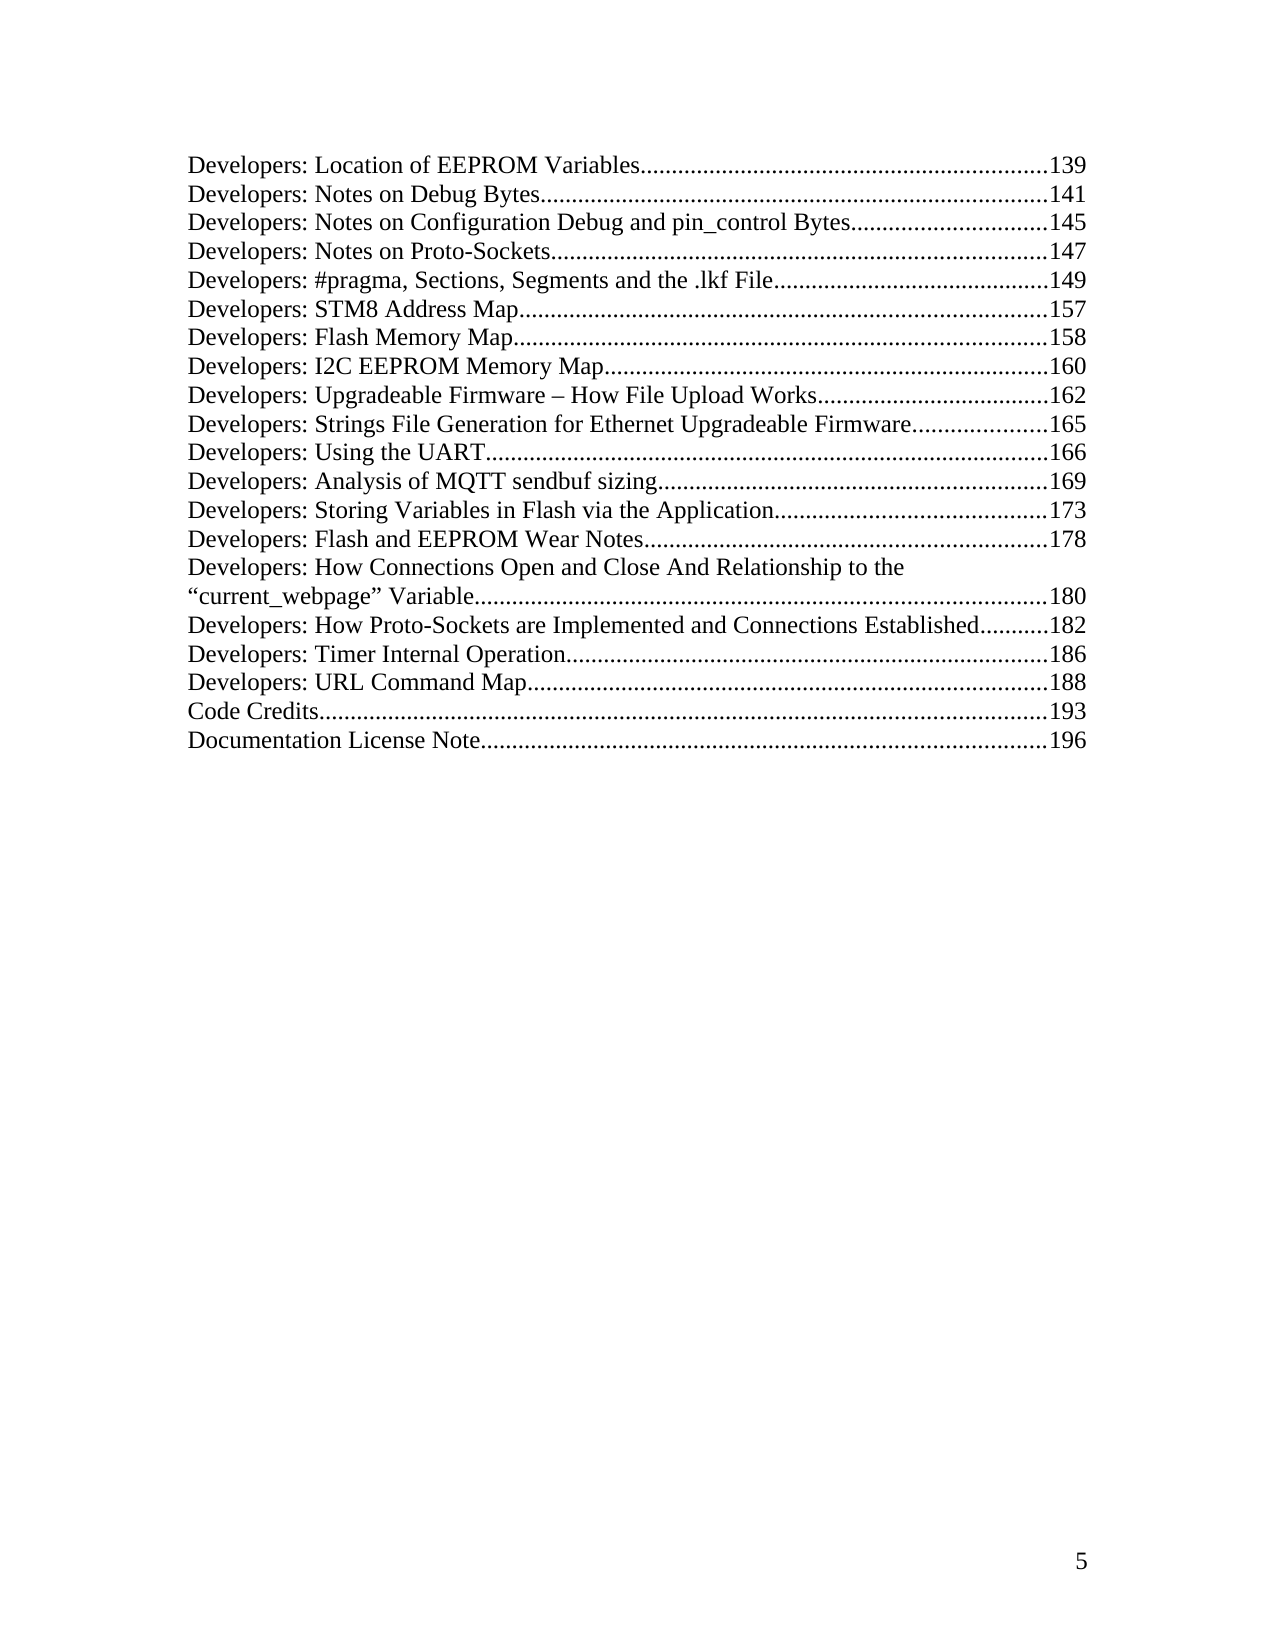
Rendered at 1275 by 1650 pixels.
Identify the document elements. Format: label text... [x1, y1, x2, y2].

text Developers: Timer Internal Operation 186 [187, 639, 1087, 667]
text Developers: I2C EEPROM Memory Map 160 [187, 351, 1087, 380]
text Developers: URL Command Map 188 [187, 667, 1087, 696]
text Developers: Strings File Generation for Ethernet Upgradeable Firmware 165 [187, 409, 1087, 437]
text Developers: Upgradeable Firmware – How File Upload Works 162 [187, 380, 1087, 409]
text Developers: Location of EEPROM Variables 139 [187, 150, 1087, 179]
text Developers: Notes on Proto-Sockets 147 [187, 236, 1087, 265]
text Developers: STM8 Address Map 157 [187, 294, 1087, 322]
text Code Credits 193 [187, 696, 1087, 725]
text Developers: Using the UART 166 [187, 437, 1087, 466]
text Developers: Flash and EEPROM Wear Notes 178 [187, 524, 1087, 552]
text Developers: How Proto-Sockets are Implemented and Connections Established 182 [187, 610, 1087, 639]
text Developers: #pragma, Sections, Segments and the .lkf File 149 [187, 265, 1087, 294]
text Developers: Flash Memory Map 158 [187, 322, 1087, 351]
text Documentation License Note 196 [187, 725, 1087, 754]
text Developers: Notes on Configuration Debug and pin_control Bytes 145 [187, 207, 1087, 236]
text Developers: How Connections Open and Close And Relationship to the “current_webpage” Variable 180 [187, 552, 1087, 610]
text Developers: Storing Variables in Flash via the Application 173 [187, 495, 1087, 524]
text Developers: Notes on Debug Bytes 141 [187, 179, 1087, 207]
text Developers: Analysis of MQTT sendbuf sizing 169 [187, 466, 1087, 495]
